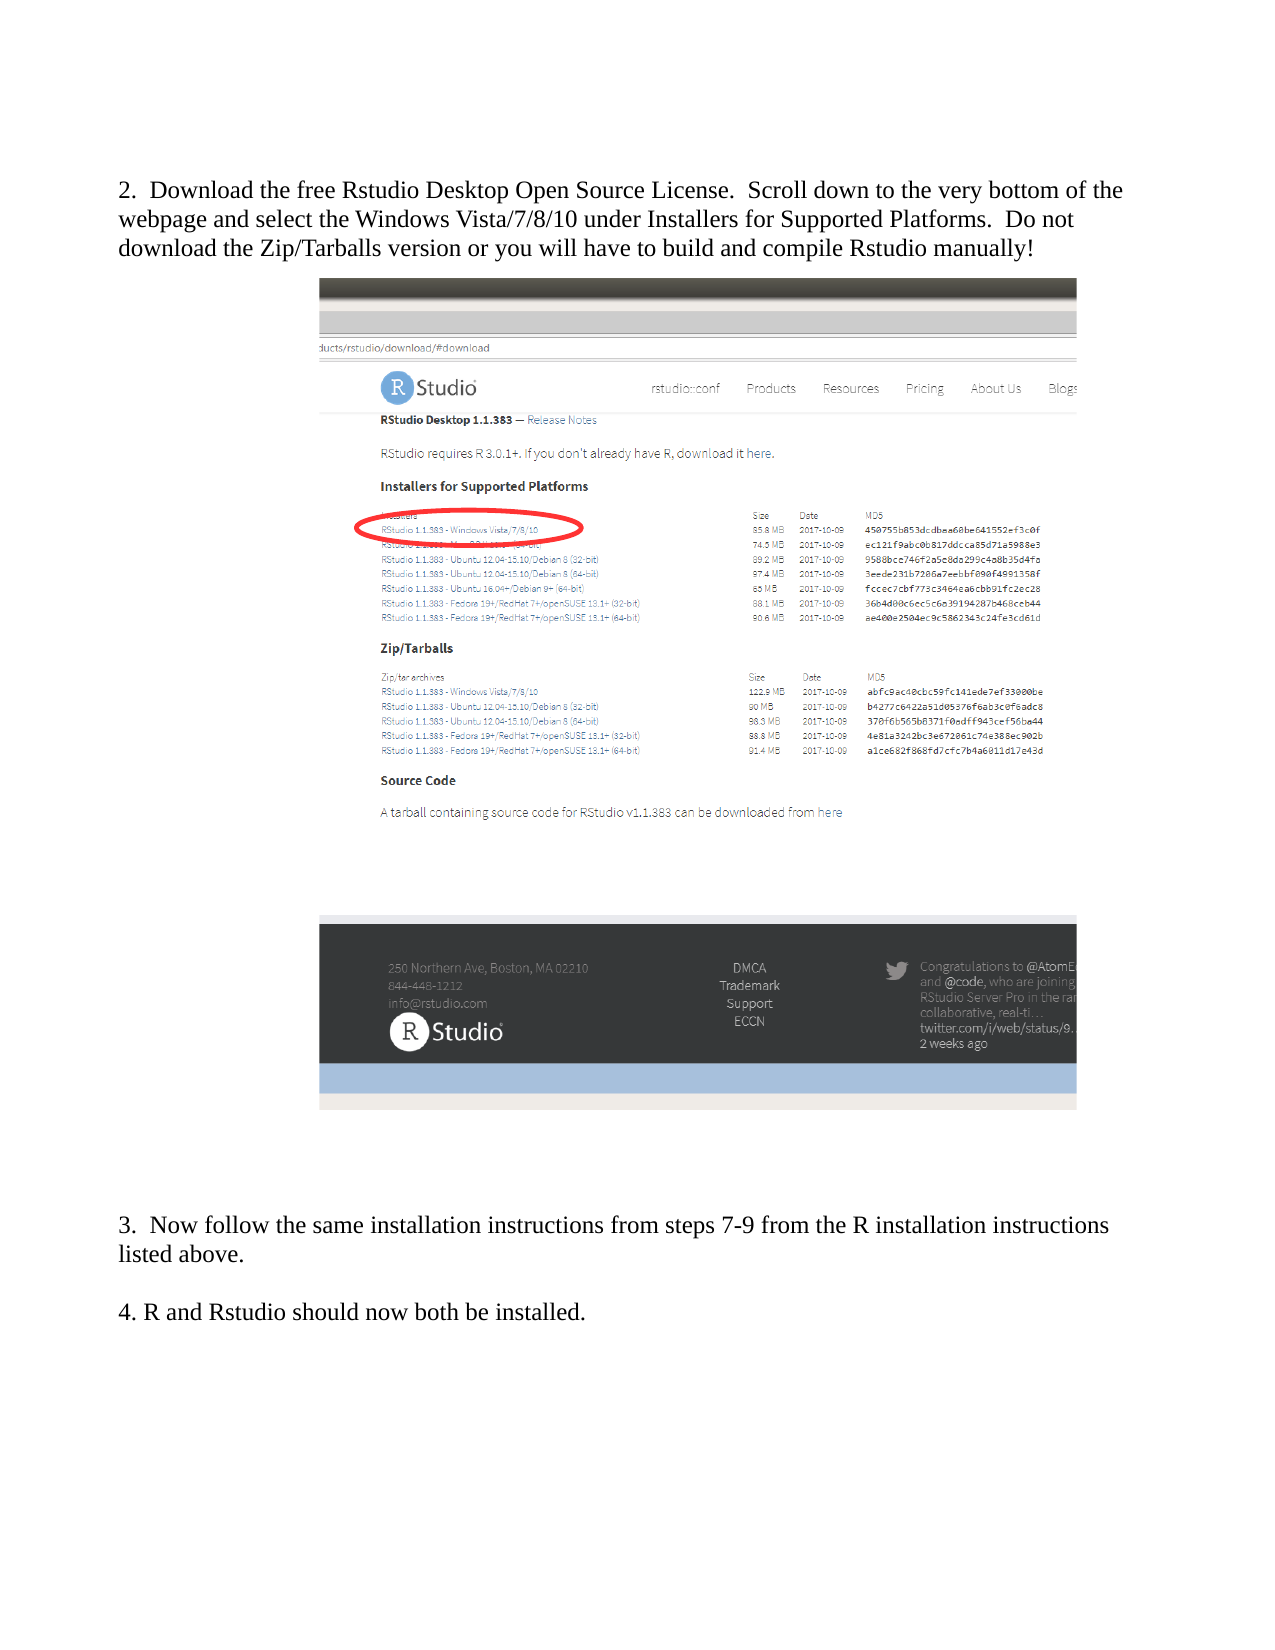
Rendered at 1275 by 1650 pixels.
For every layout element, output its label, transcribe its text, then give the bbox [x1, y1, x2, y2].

text 4. R and Rstudio should now both be installed. [118, 1297, 1157, 1326]
text 2. Download the free Rstudio Desktop Open Source License. Scroll down to the very bottom of the webpage and select the Windows Vista/7/8/10 under Installers for Supported Platforms. Do not download the Zip/Tarballs version or you will have to build and compile Rstudio manually! [118, 176, 1157, 262]
text 3. Now follow the same installation instructions from steps 7-9 from the R installation instructions listed above. [118, 1211, 1157, 1268]
picture [860, 278, 1077, 1110]
